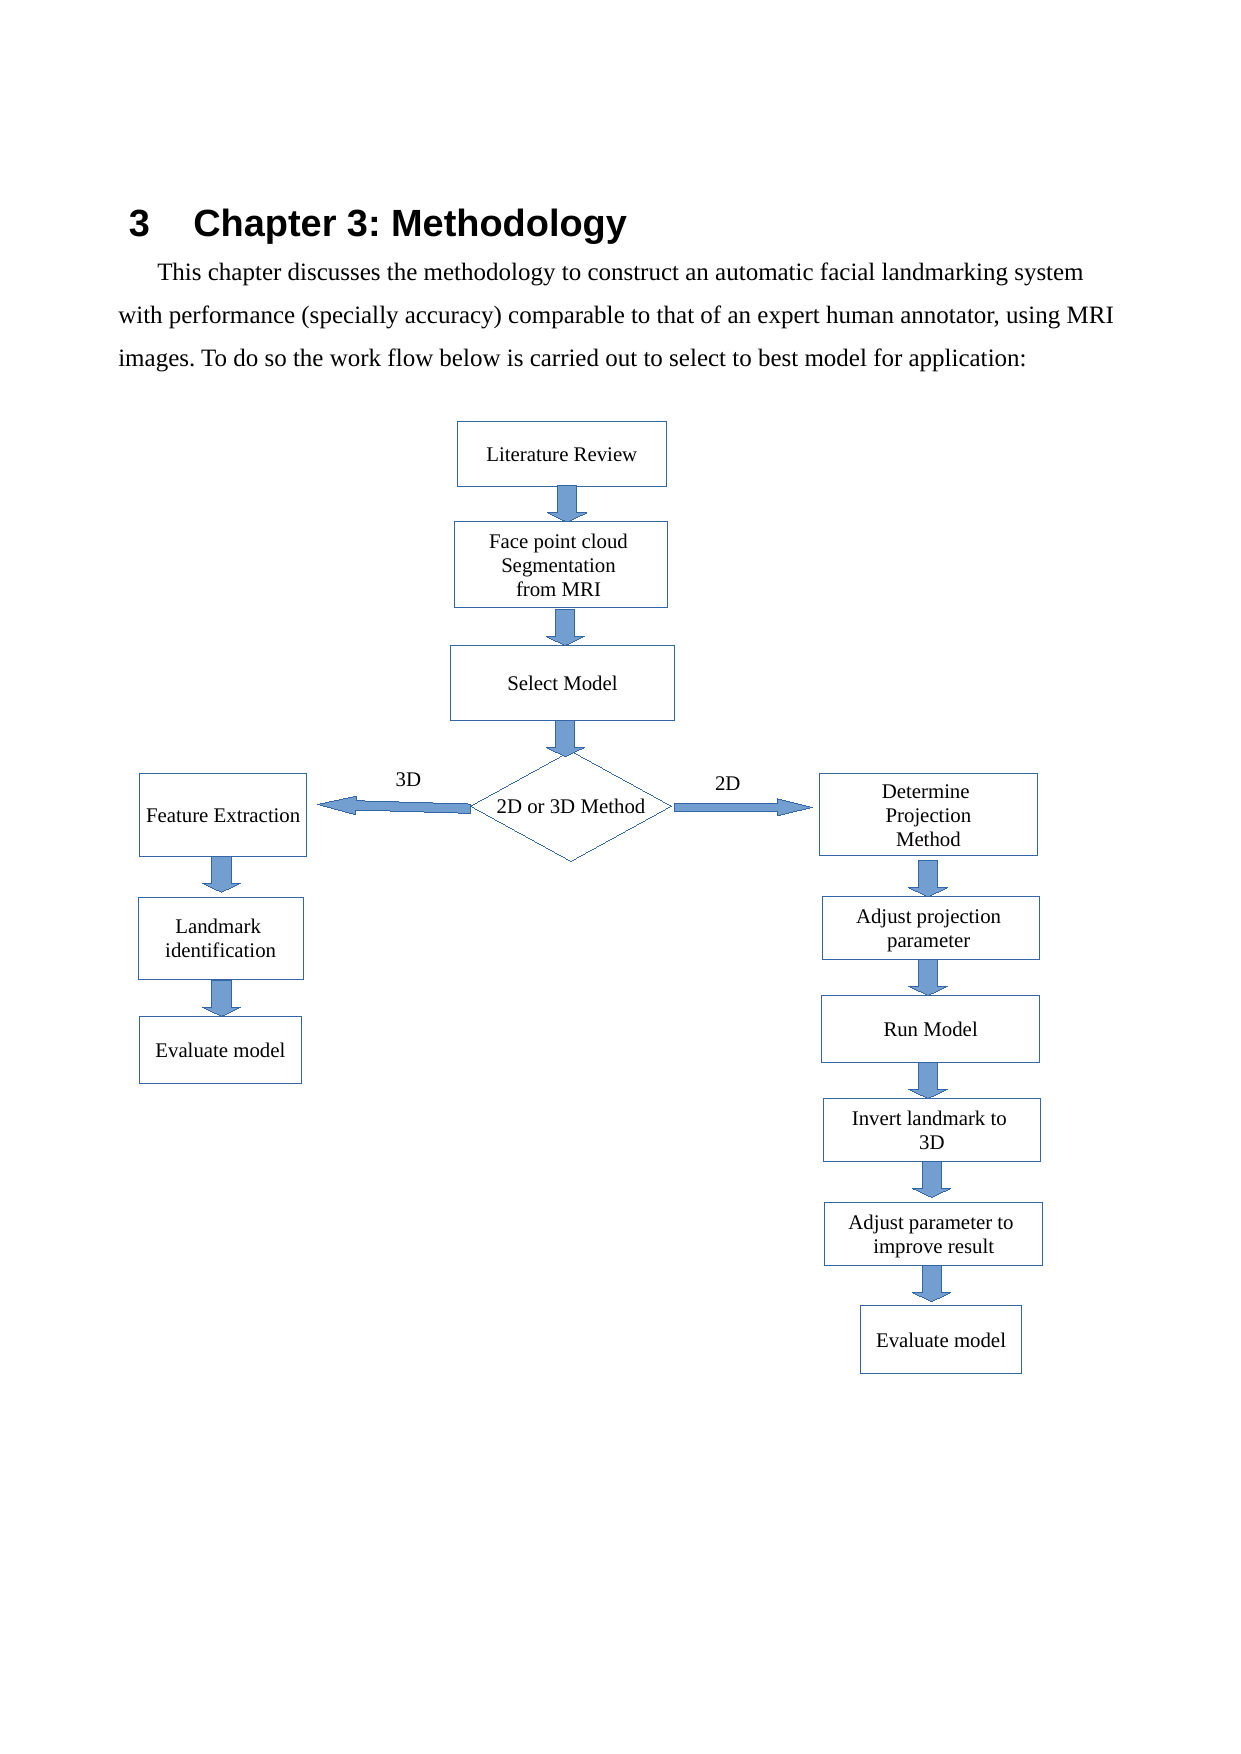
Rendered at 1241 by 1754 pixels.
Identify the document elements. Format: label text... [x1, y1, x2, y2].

text This chapter discusses the methodology to construct an automatic facial landmarking system with performance (specially accuracy) comparable to that of an expert human annotator, using MRI images. To do so the work flow below is carried out to select to best model for application: [118, 257, 1122, 372]
subtitle Chapter 3: Methodology [118, 201, 1122, 244]
